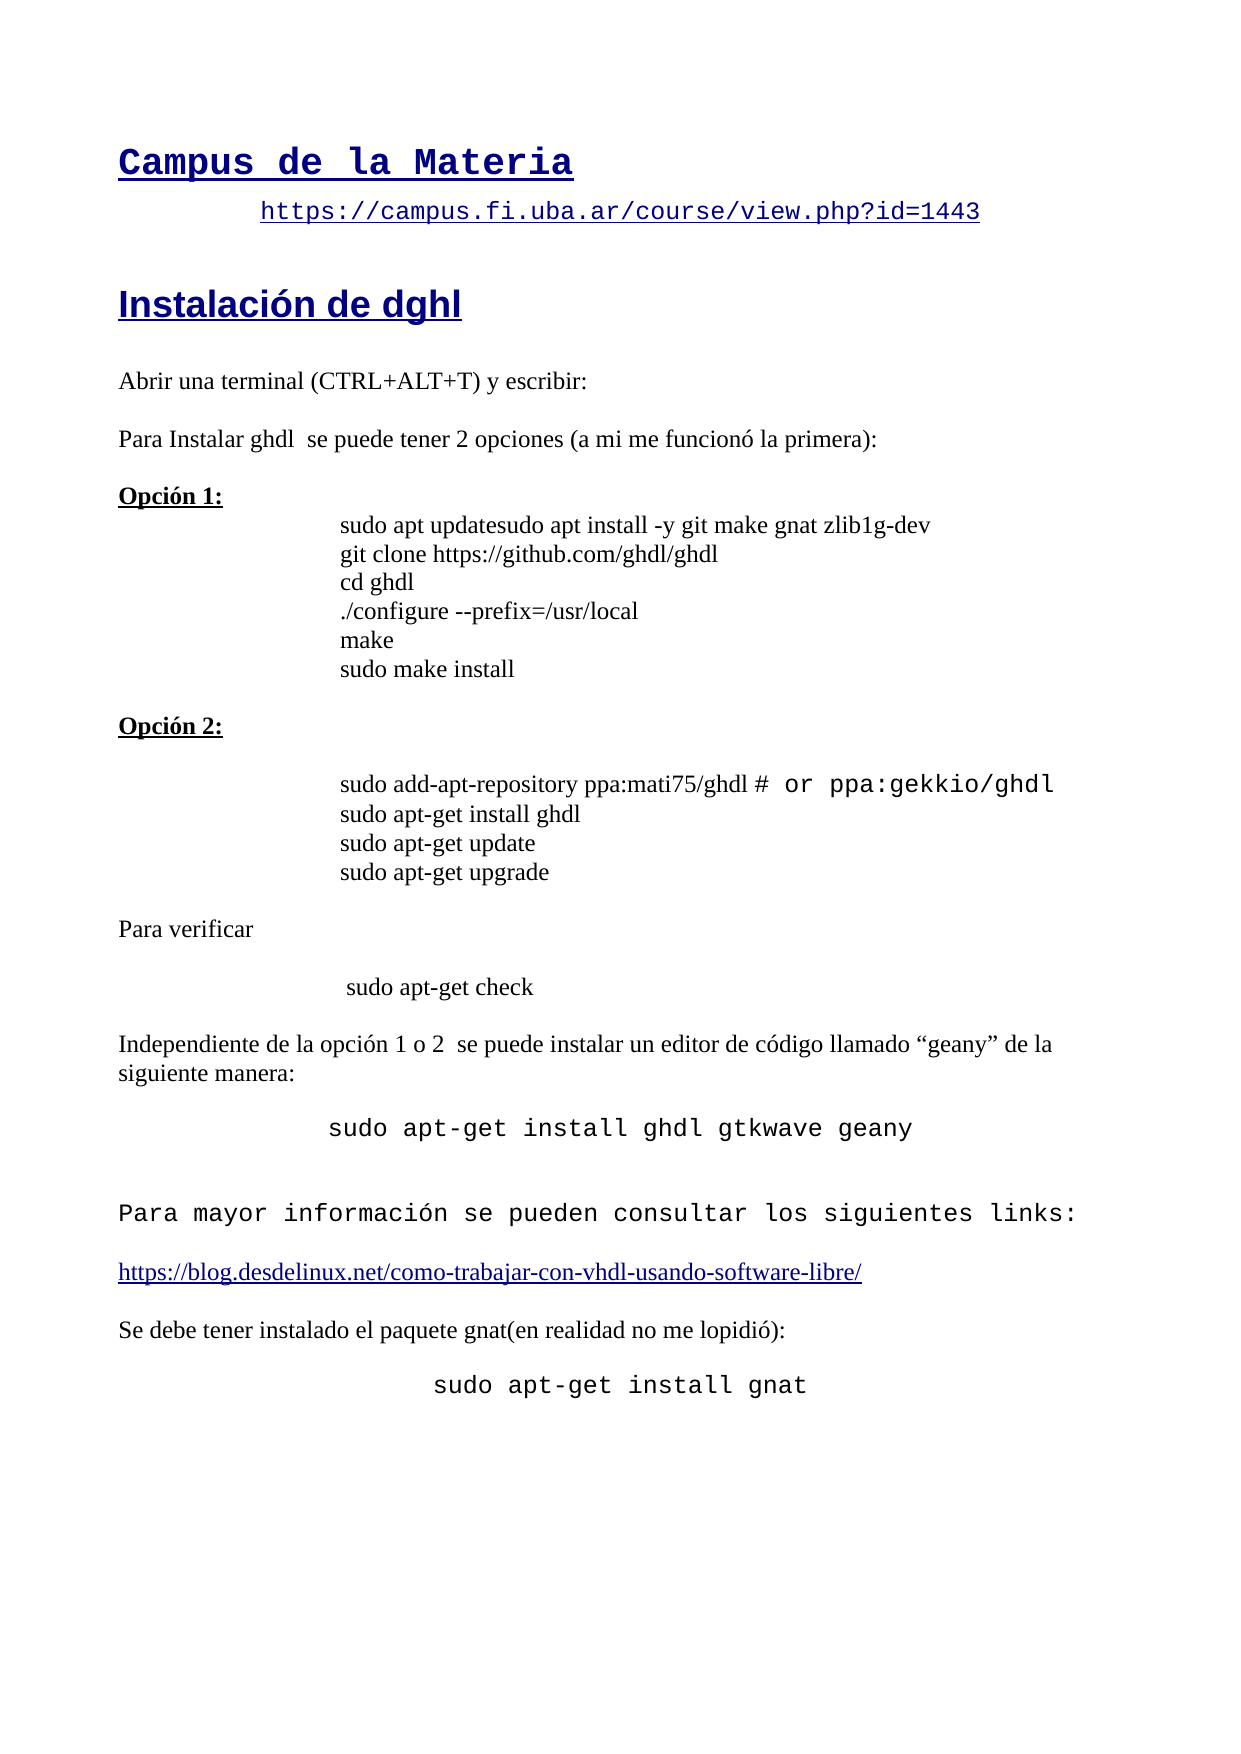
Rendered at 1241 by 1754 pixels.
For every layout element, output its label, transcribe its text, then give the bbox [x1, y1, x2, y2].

text Opción 2: [118, 711, 1122, 740]
text git clone https://github.com/ghdl/ghdl [340, 539, 1122, 567]
text Para mayor información se pueden consultar los siguientes links: [118, 1201, 1122, 1229]
text Abrir una terminal (CTRL+ALT+T) y escribir: [118, 366, 1122, 395]
text sudo apt-get install ghdl gtkwave geany [118, 1116, 1122, 1144]
text cd ghdl [340, 567, 1122, 596]
text https://blog.desdelinux.net/como-trabajar-con-vhdl-usando-software-libre/ [118, 1257, 1122, 1286]
text sudo apt-get install ghdl [340, 799, 1122, 828]
subtitle Instalación de dghl [118, 281, 1122, 325]
text Opción 1: [118, 481, 1122, 510]
text sudo apt-get install gnat [118, 1372, 1122, 1401]
text ./configure --prefix=/usr/local [340, 596, 1122, 625]
text sudo apt updatesudo apt install -y git make gnat zlib1g-dev [340, 510, 1122, 539]
subtitle Campus de la Materia [118, 143, 1122, 186]
text Independiente de la opción 1 o 2 se puede instalar un editor de código llamado “geany” de la siguiente manera: [118, 1029, 1122, 1087]
text sudo add-apt-repository ppa:mati75/ghdl # or ppa:gekkio/ghdl [340, 769, 1122, 799]
text https://campus.fi.uba.ar/course/view.php?id=1443 [118, 198, 1122, 227]
text Para Instalar ghdl se puede tener 2 opciones (a mi me funcionó la primera): [118, 424, 1122, 452]
text sudo apt-get check [340, 972, 1122, 1001]
text Se debe tener instalado el paquete gnat(en realidad no me lopidió): [118, 1315, 1122, 1344]
text sudo make install [340, 654, 1122, 682]
text sudo apt-get update [340, 828, 1122, 857]
text sudo apt-get upgrade [340, 857, 1122, 886]
text Para verificar [118, 914, 1122, 943]
text make [340, 625, 1122, 654]
